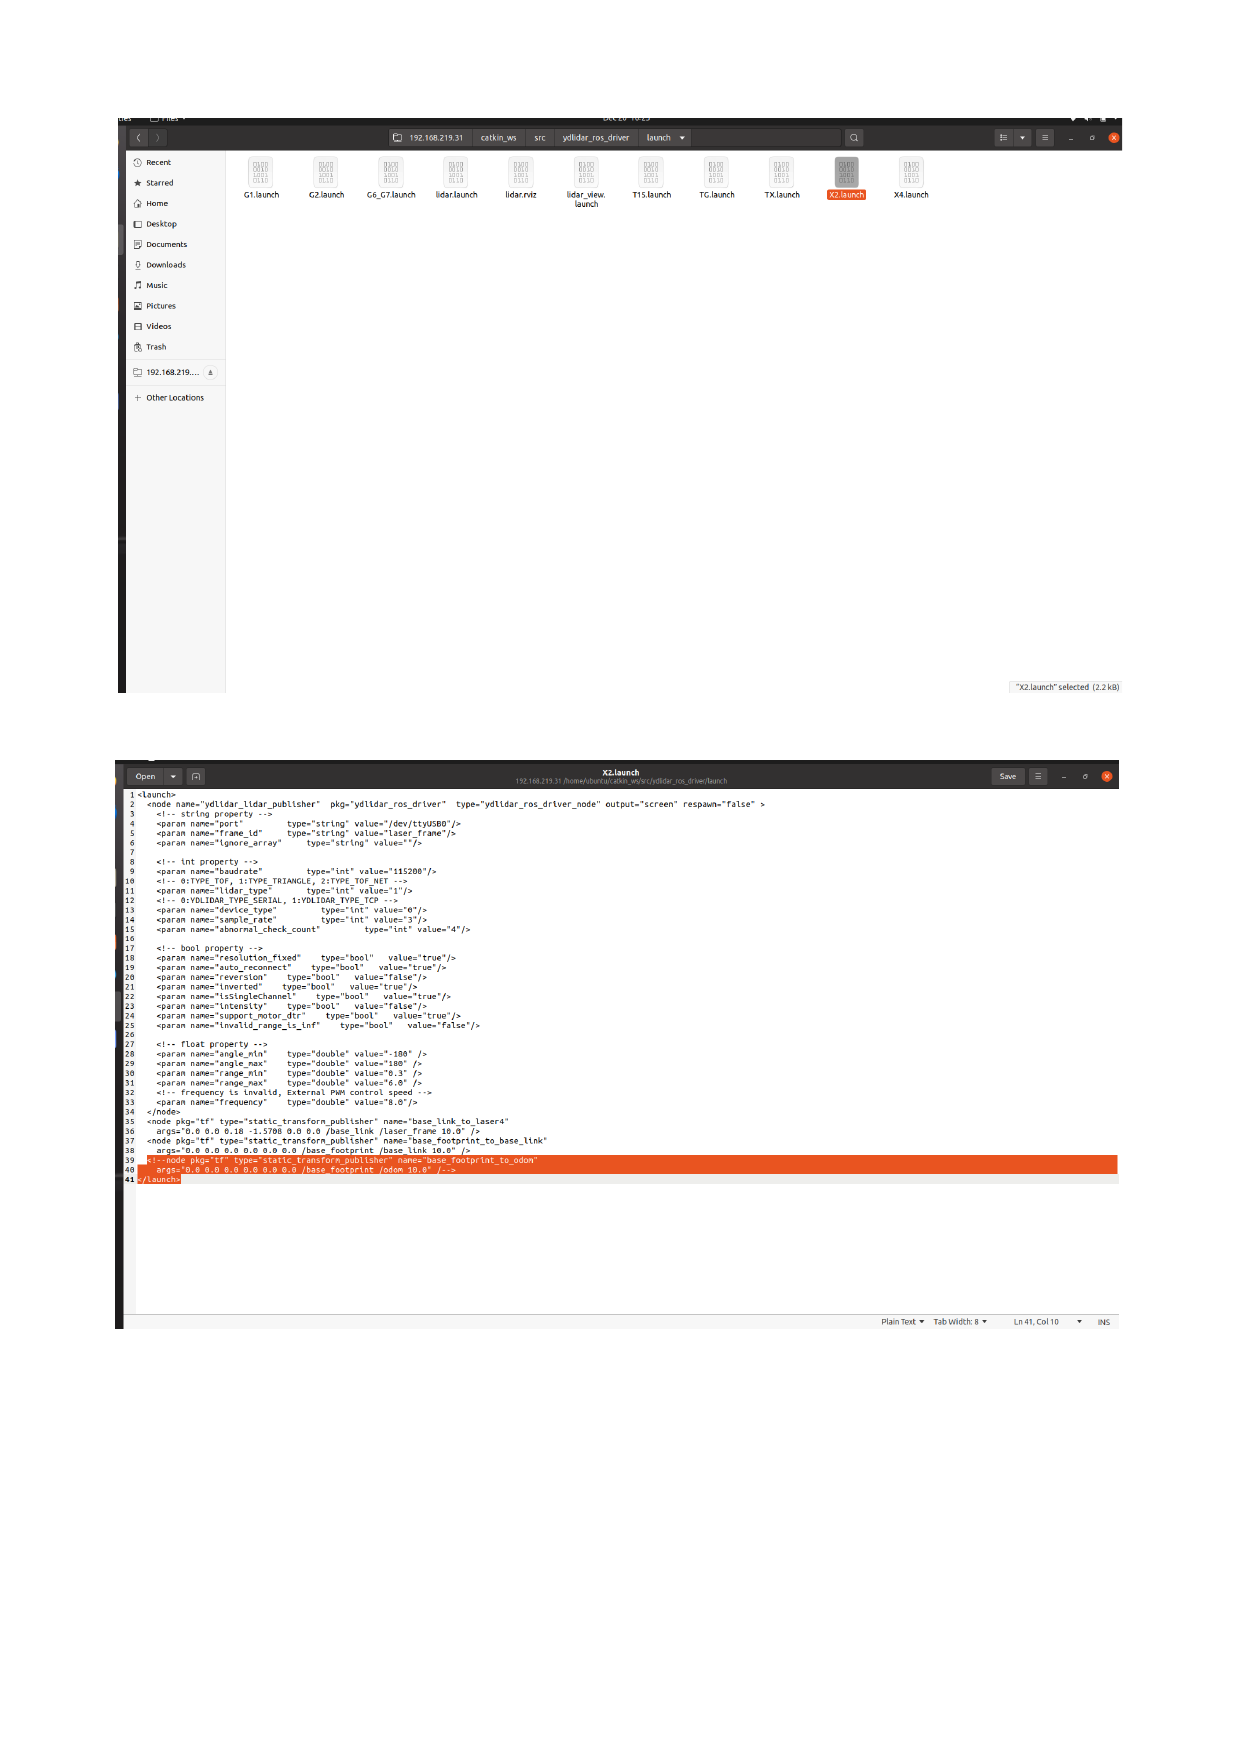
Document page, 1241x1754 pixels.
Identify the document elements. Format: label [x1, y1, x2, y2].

picture [118, 118, 1123, 693]
picture [115, 760, 1119, 1329]
